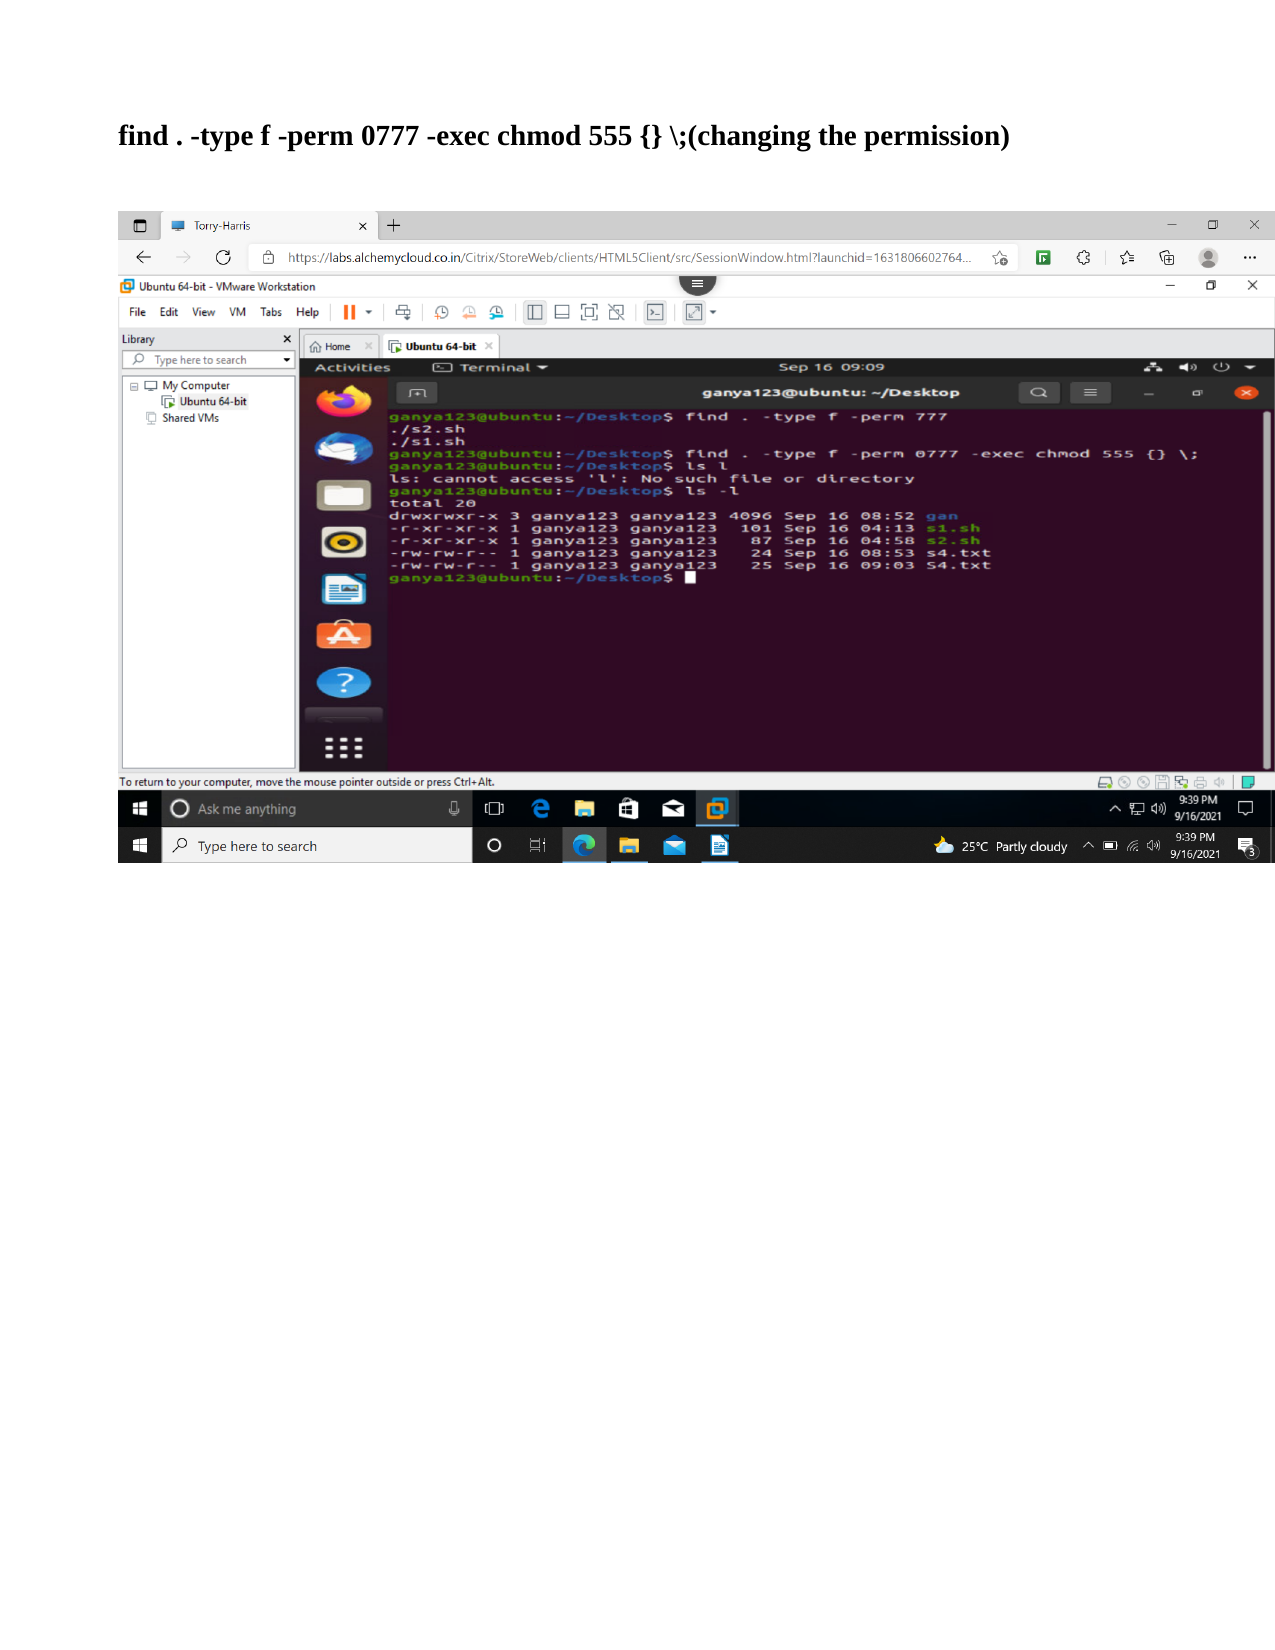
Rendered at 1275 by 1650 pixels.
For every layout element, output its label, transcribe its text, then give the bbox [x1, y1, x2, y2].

picture [118, 211, 1275, 863]
text find . -type f -perm 0777 -exec chmod 555 {} \;(changing the permission) [118, 118, 1157, 152]
